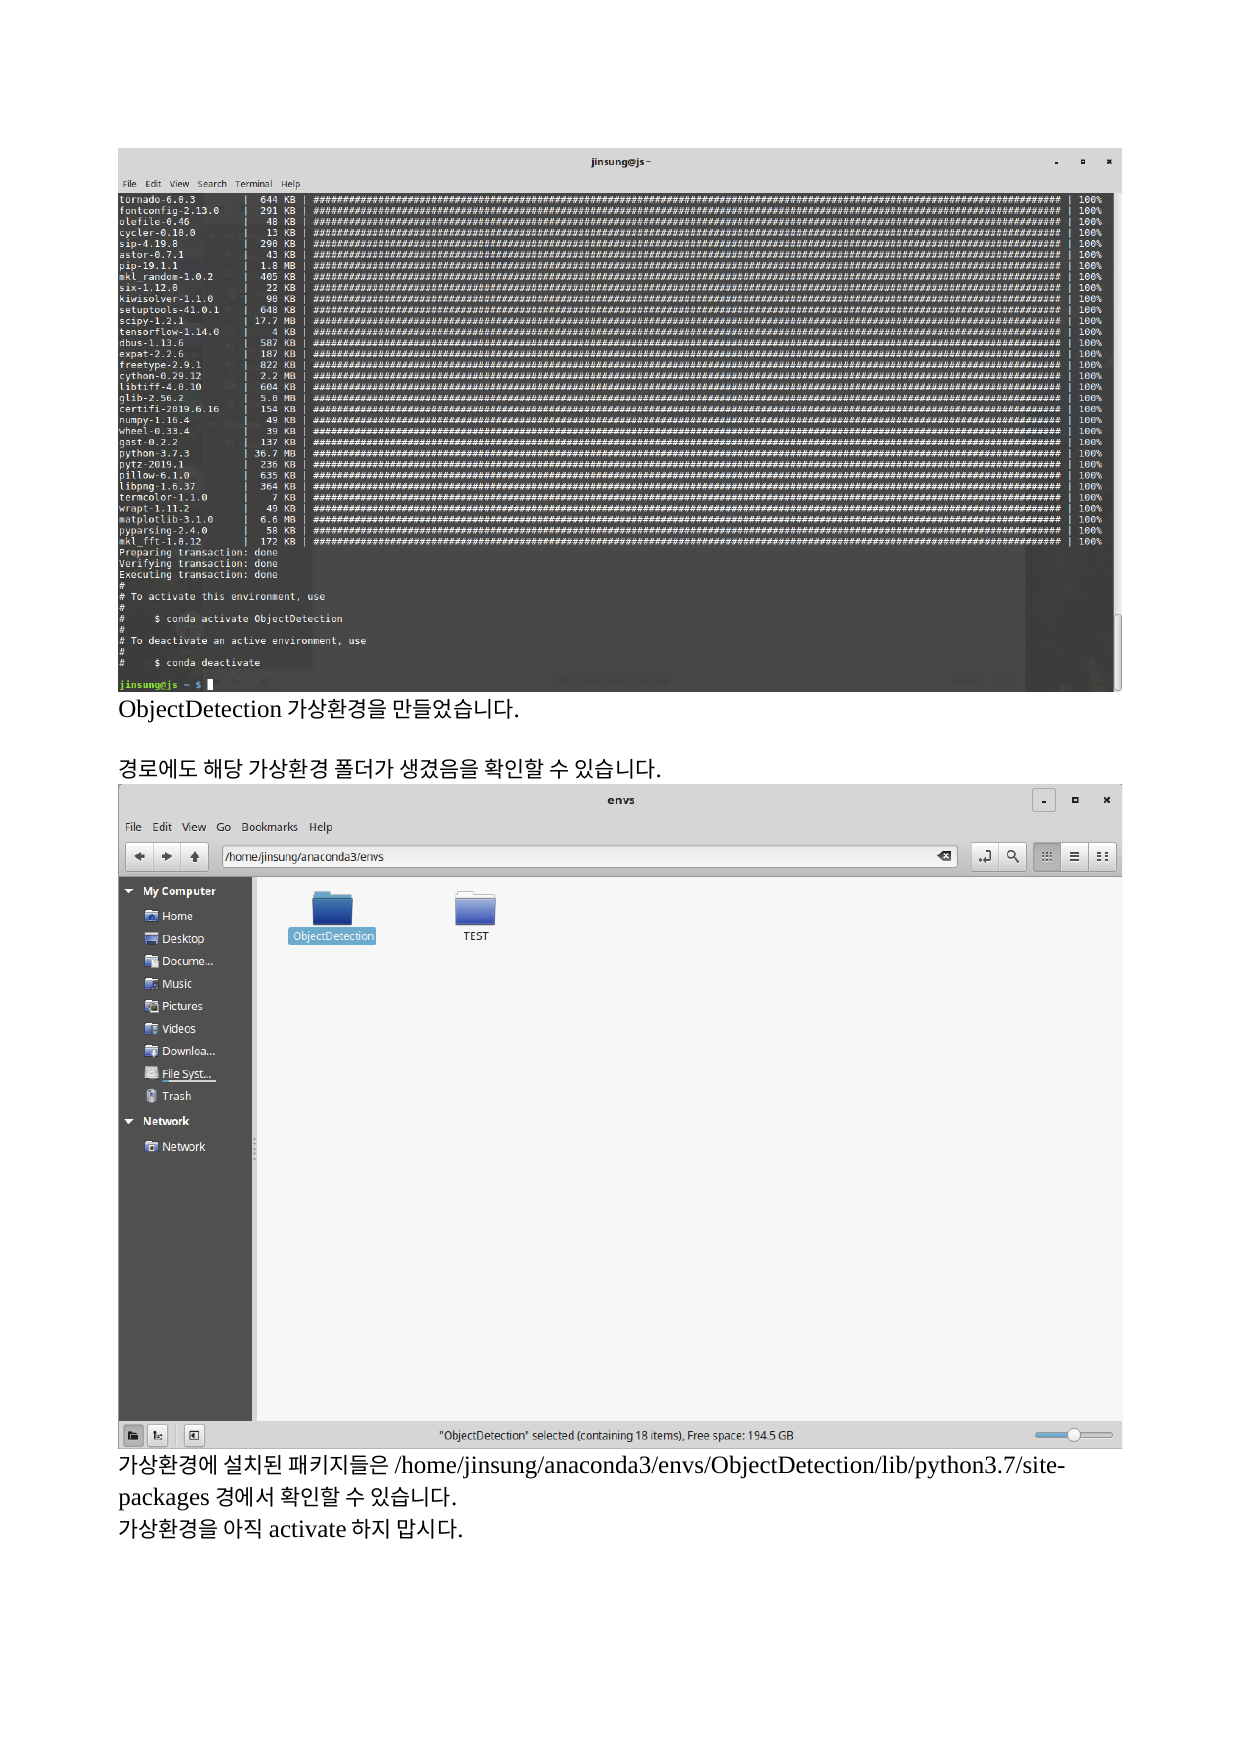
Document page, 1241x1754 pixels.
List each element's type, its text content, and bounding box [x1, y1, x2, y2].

picture [118, 784, 1123, 1449]
text 경로에도 해당 가상환경 폴더가 생겼음을 확인할 수 있습니다. [118, 752, 1122, 784]
picture [118, 148, 1123, 692]
text 가상환경을 아직 activate하지 맙시다. [118, 1512, 1122, 1543]
text ObjectDetection가상환경을 만들었습니다. [118, 692, 1122, 724]
text 가상환경에 설치된 패키지들은 /home/jinsung/anaconda3/envs/ObjectDetection/lib/python3.7/site-packages경에서 확인할 수 있습니다. [118, 1449, 1122, 1512]
text [118, 118, 1122, 148]
